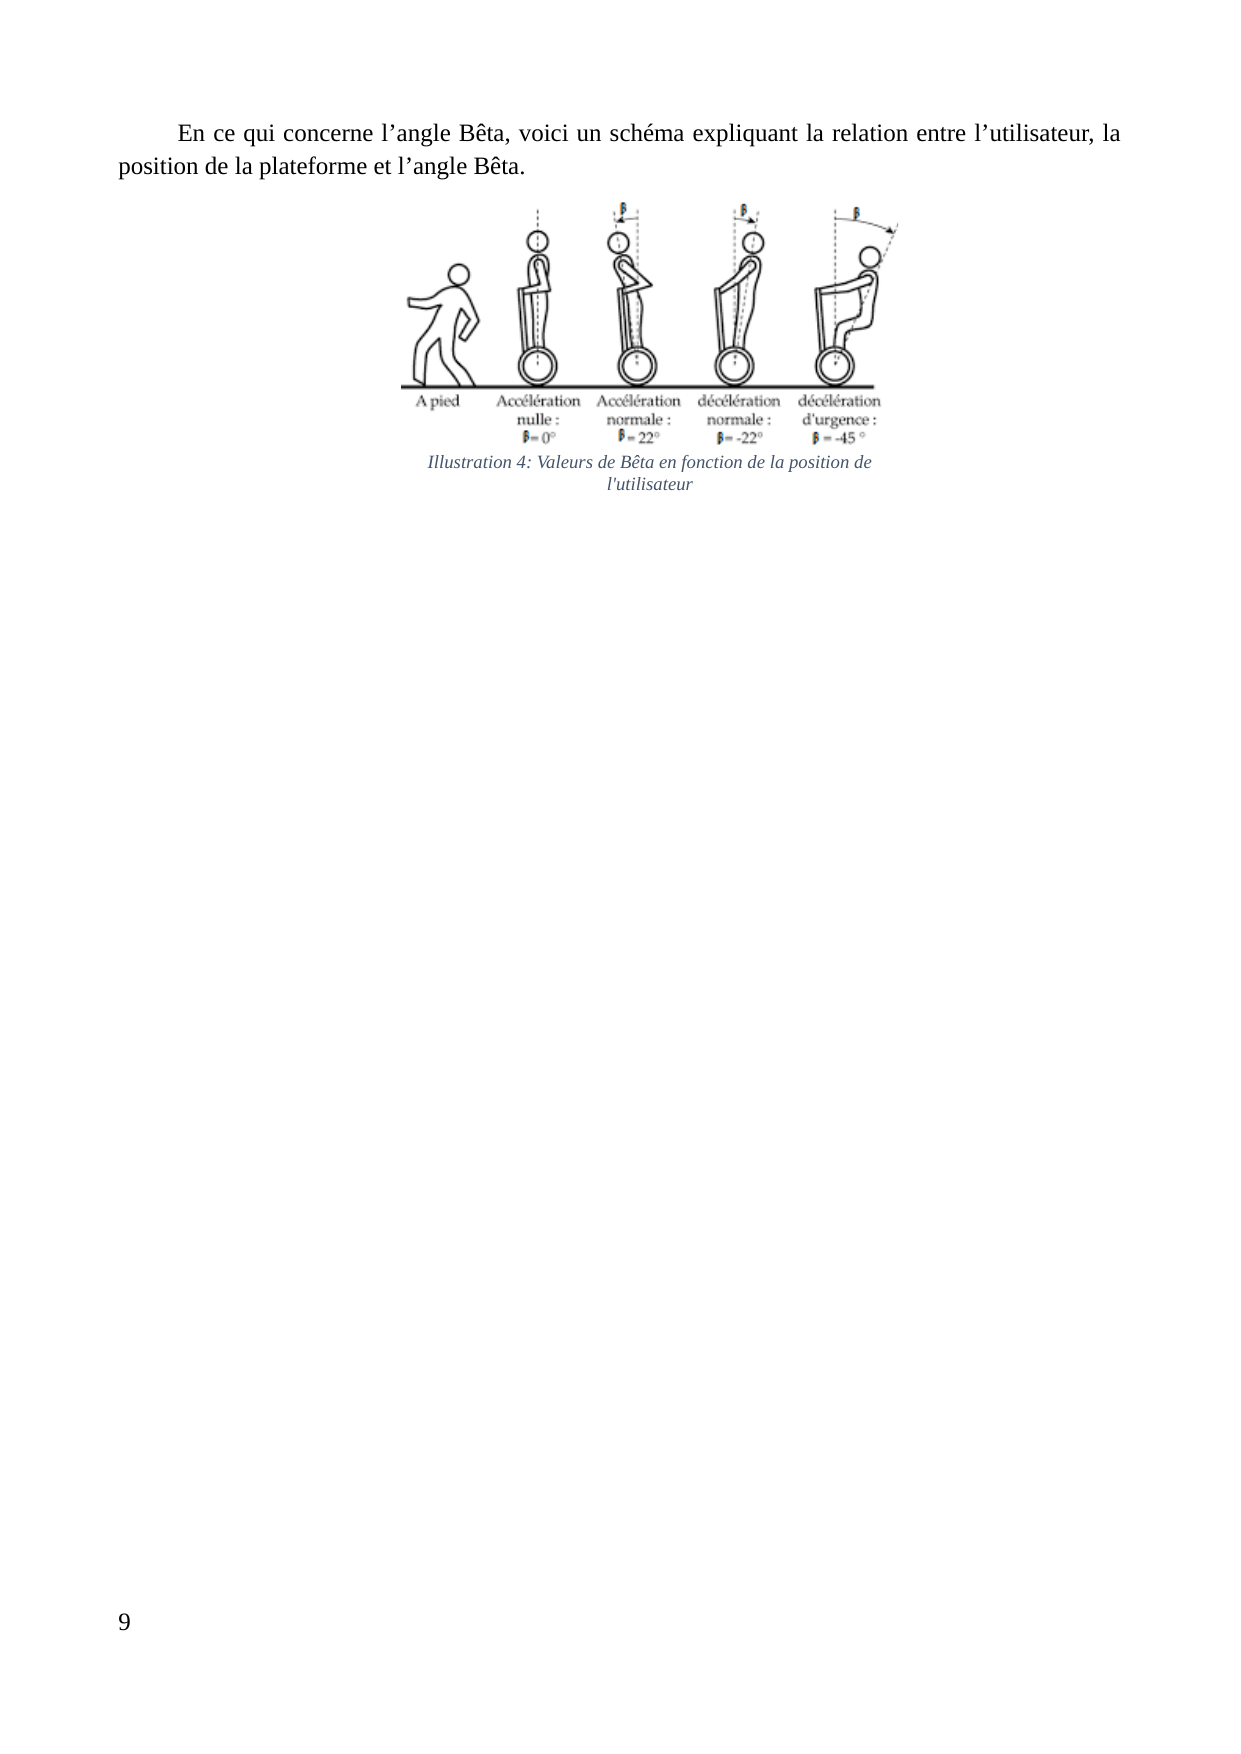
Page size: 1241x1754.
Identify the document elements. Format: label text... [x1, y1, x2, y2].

text En ce qui concerne l’angle Bêta, voici un schéma expliquant la relation entre l’utilisateur, la position de la plateforme et l’angle Bêta. [118, 118, 1122, 180]
text Illustration 4: Valeurs de Bêta en fonction de la position de l'utilisateur [401, 448, 898, 494]
picture [401, 198, 899, 448]
